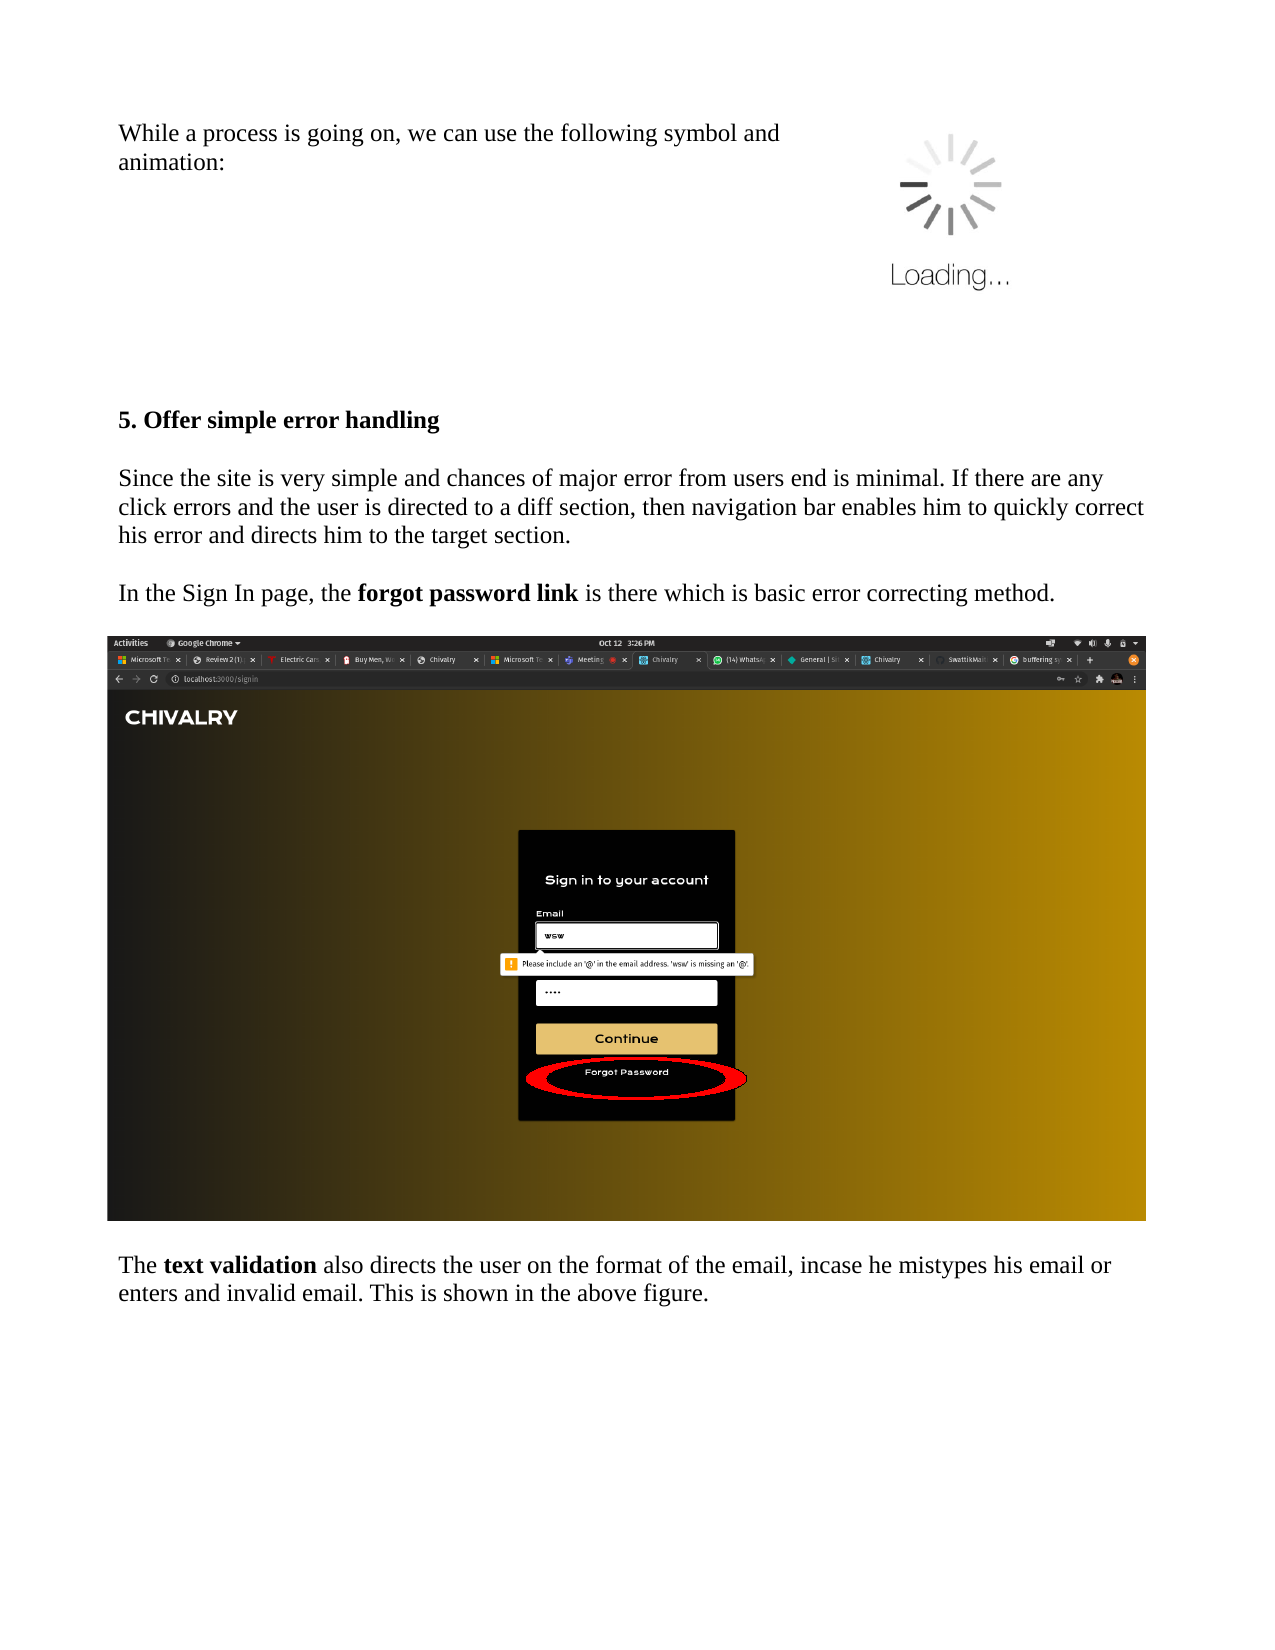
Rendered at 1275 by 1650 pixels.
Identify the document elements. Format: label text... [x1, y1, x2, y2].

text In the Sign In page, the forgot password link is there which is basic error correcting method. [118, 578, 1157, 607]
picture [850, 107, 1069, 298]
text While a process is going on, we can use the following symbol and animation: [118, 118, 850, 176]
text [1069, 118, 1157, 176]
text Since the site is very simple and chances of major error from users end is minimal. If there are any click errors and the user is directed to a diff section, then navigation bar enables him to quickly correct his error and directs him to the target section. [118, 463, 1157, 549]
text The text validation also directs the user on the format of the email, incase he mistypes his email or enters and invalid email. This is shown in the above figure. [118, 1250, 1157, 1307]
text 5. Offer simple error handling [118, 406, 1157, 434]
picture [107, 636, 1146, 1221]
